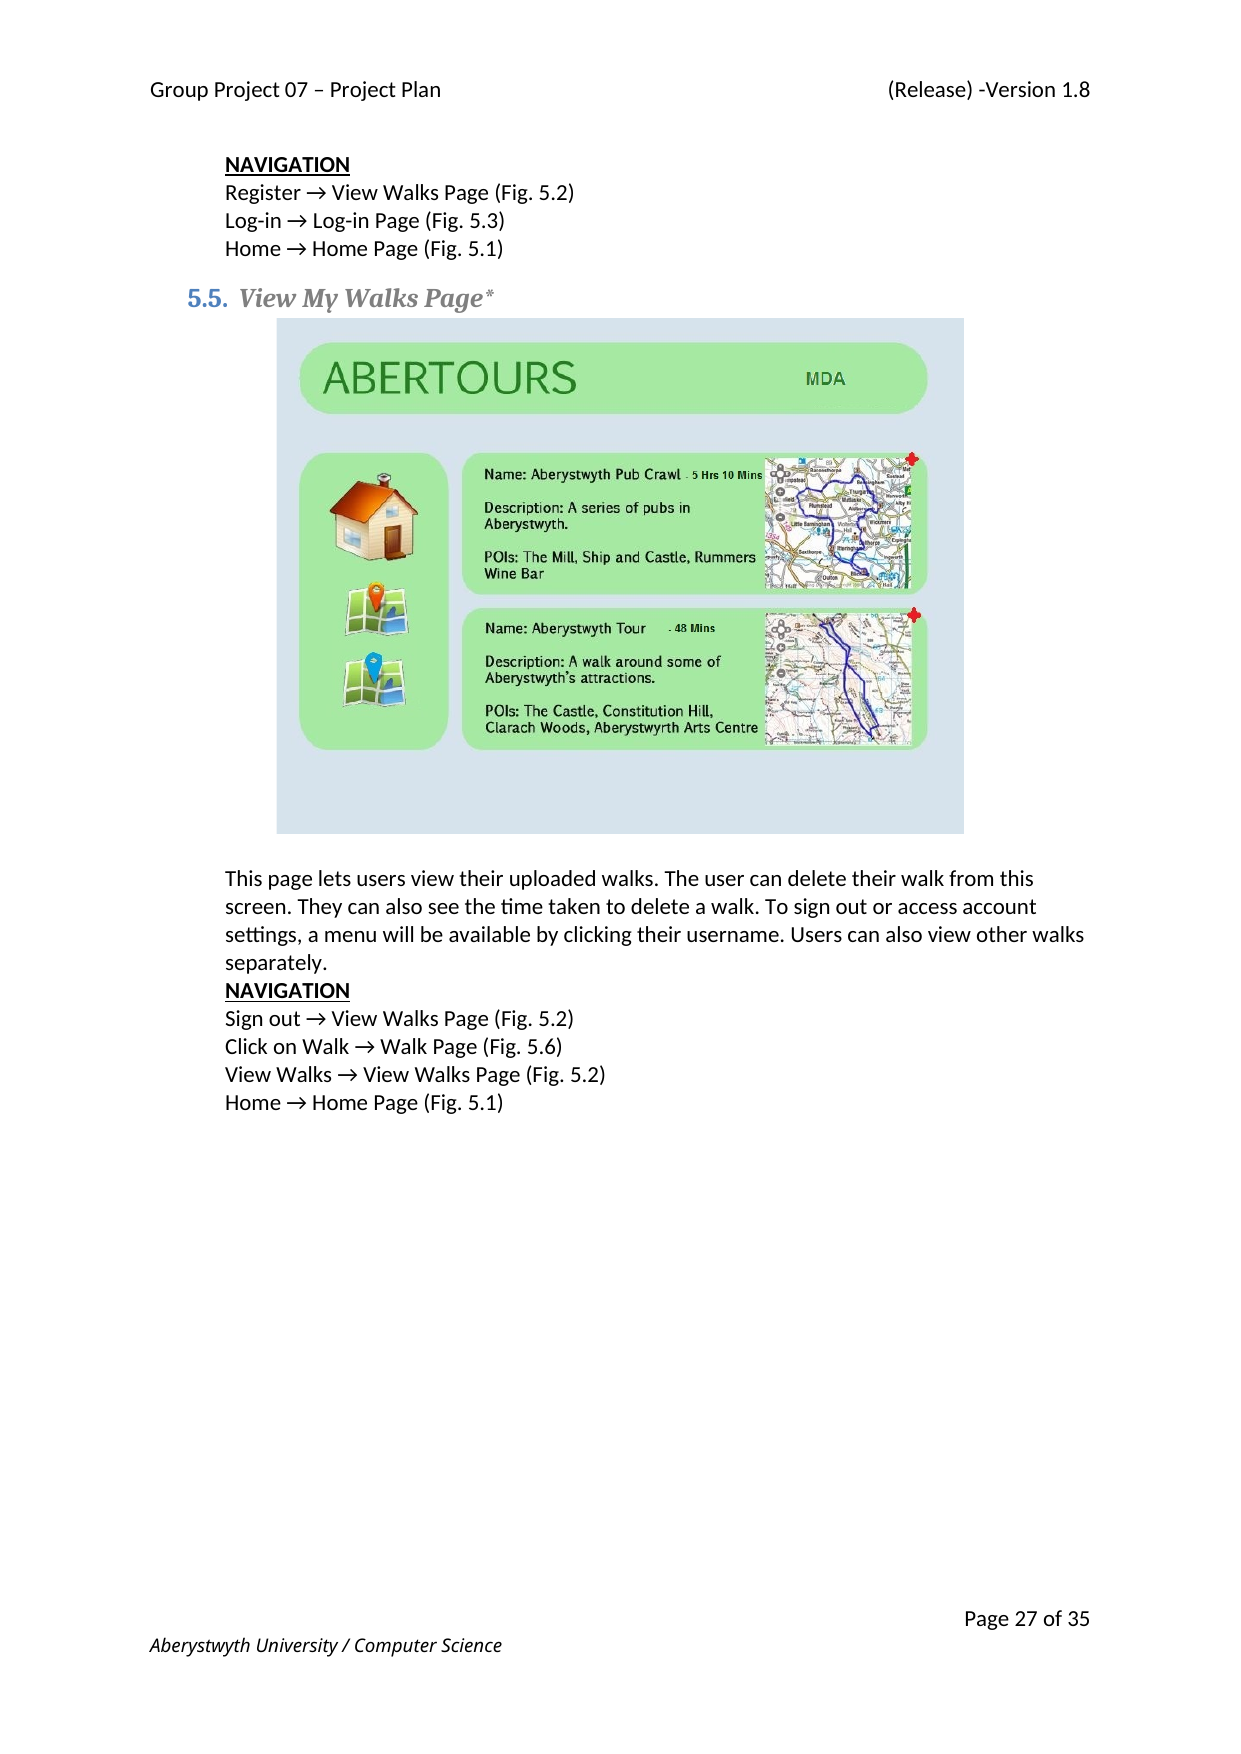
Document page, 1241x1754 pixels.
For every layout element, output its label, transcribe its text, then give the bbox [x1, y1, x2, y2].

text Home → Home Page (Fig. 5.1) [225, 234, 1090, 262]
text Click on Walk → Walk Page (Fig. 5.6) [225, 1032, 1090, 1060]
text Sign out → View Walks Page (Fig. 5.2) [225, 1004, 1090, 1032]
text Register → View Walks Page (Fig. 5.2) [225, 178, 1090, 206]
text View Walks → View Walks Page (Fig. 5.2) [225, 1060, 1090, 1088]
subtitle View My Walks Page* [187, 283, 1090, 314]
text Log-in → Log-in Page (Fig. 5.3) [225, 206, 1090, 234]
text NAVIGATION [225, 150, 1090, 178]
text This page lets users view their uploaded walks. The user can delete their walk from this screen. They can also see the time taken to delete a walk. To sign out or access account settings, a menu will be available by clicking their username. Users can also view other walks separately. [225, 864, 1090, 976]
text NAVIGATION [225, 976, 1090, 1004]
text Home → Home Page (Fig. 5.1) [225, 1088, 1090, 1116]
